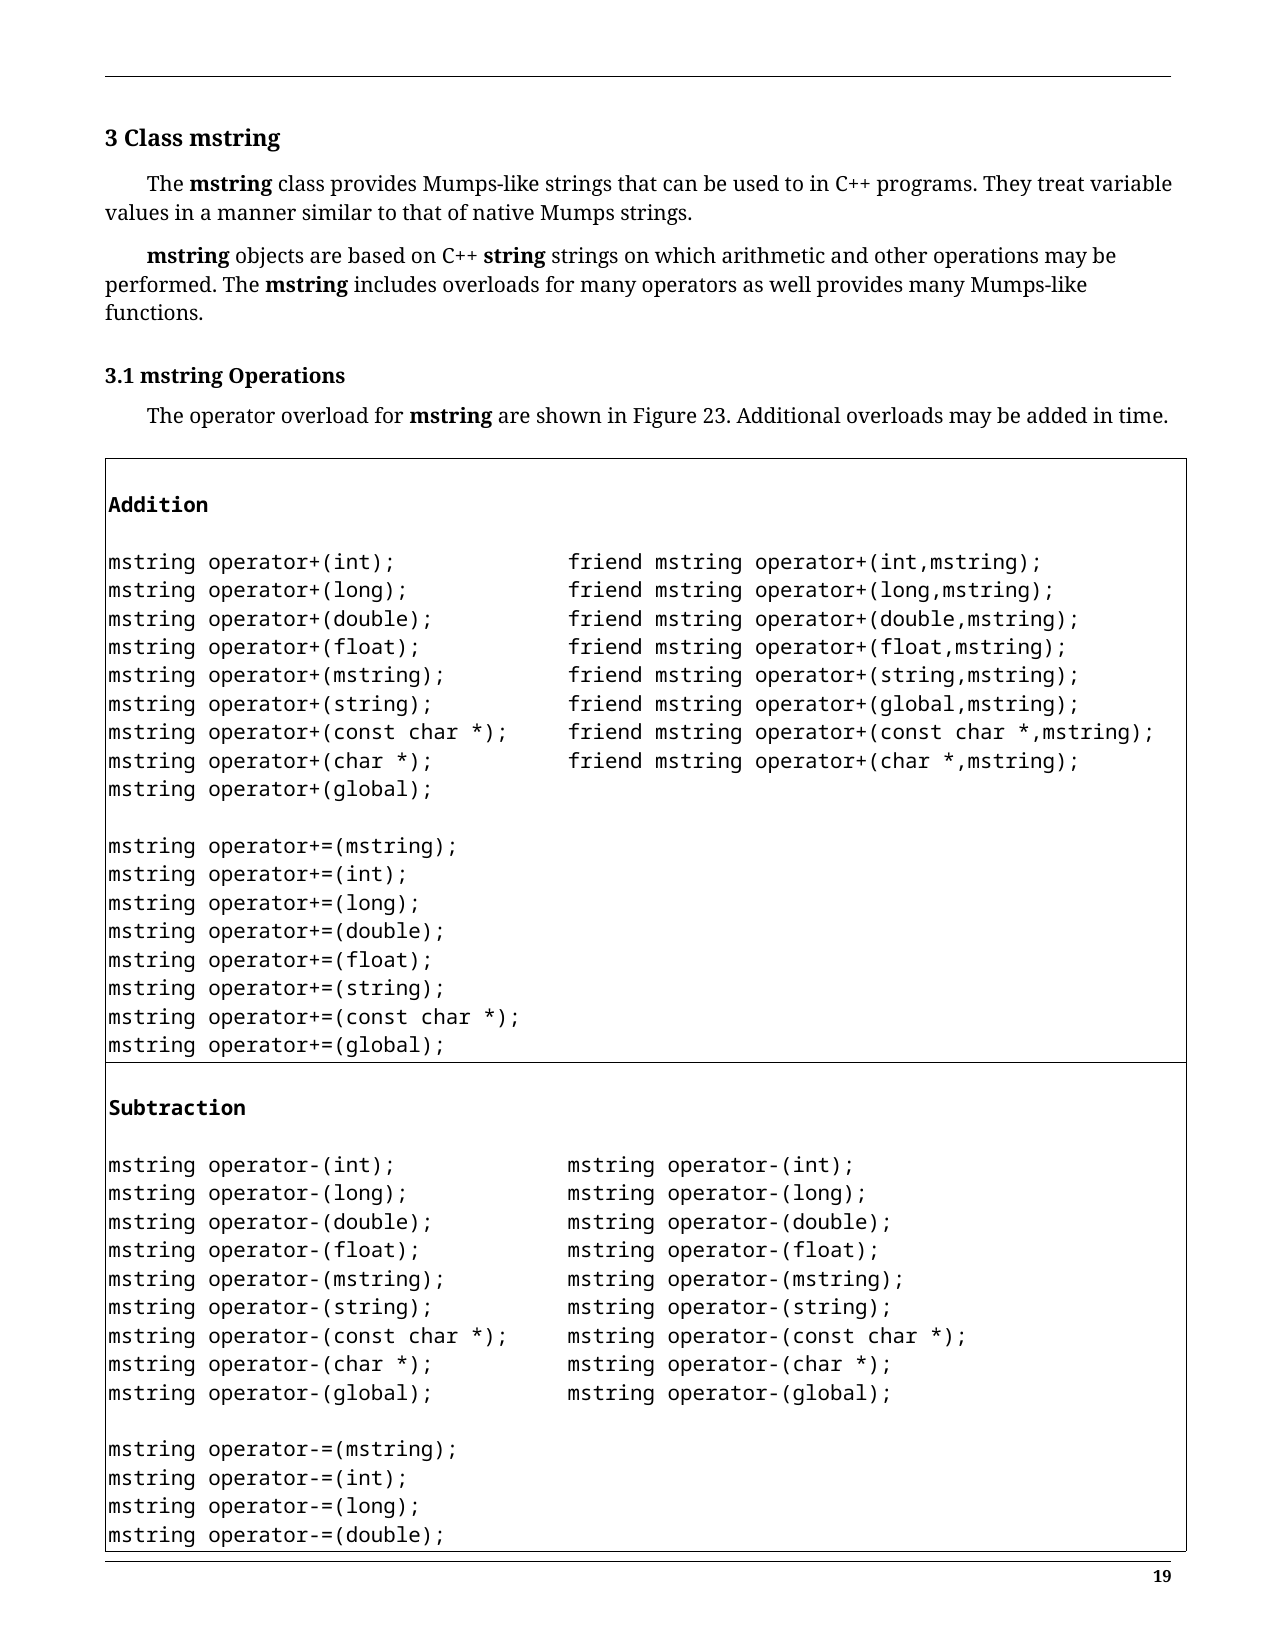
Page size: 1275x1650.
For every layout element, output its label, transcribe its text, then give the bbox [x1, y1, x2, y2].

text The mstring class provides Mumps-like strings that can be used to in C++ programs. They treat variable values in a manner similar to that of native Mumps strings. [105, 169, 1186, 226]
text The operator overload for mstring are shown in Figure 21. Additional overloads may be added in time. [105, 401, 1171, 430]
table_header friend mstring operator+(int,mstring); friend mstring operator+(long,mstring); friend mstring operator+(double,mstring); friend mstring operator+(float,mstring); friend mstring operator+(string,mstring); friend mstring operator+(global,mstring); friend mstring operator+(const char *,mstring); friend mstring operator+(char *,mstring); [564, 459, 1186, 1062]
subtitle Class mstring [105, 122, 1186, 153]
table_cell Subtraction mstring operator-(int); mstring operator-(long); mstring operator-(double); mstring operator-(float); mstring operator-(mstring); mstring operator-(string); mstring operator-(const char *); mstring operator-(char *); mstring operator-(global); mstring operator-=(mstring); mstring operator-=(int); mstring operator-=(long); mstring operator-=(double); [106, 1063, 564, 1551]
table_cell mstring operator-(int); mstring operator-(long); mstring operator-(double); mstring operator-(float); mstring operator-(mstring); mstring operator-(string); mstring operator-(const char *); mstring operator-(char *); mstring operator-(global); [564, 1063, 1186, 1551]
subtitle mstring Operations [105, 361, 1186, 389]
text mstring objects are based on C++ string strings on which arithmetic and other operations may be performed. The mstring includes overloads for many operators as well provides many Mumps-like functions. [105, 241, 1186, 327]
table_header Addition mstring operator+(int); mstring operator+(long); mstring operator+(double); mstring operator+(float); mstring operator+(mstring); mstring operator+(string); mstring operator+(const char *); mstring operator+(char *); mstring operator+(global); mstring operator+=(mstring); mstring operator+=(int); mstring operator+=(long); mstring operator+=(double); mstring operator+=(float); mstring operator+=(string); mstring operator+=(const char *); mstring operator+=(global); [106, 459, 564, 1062]
